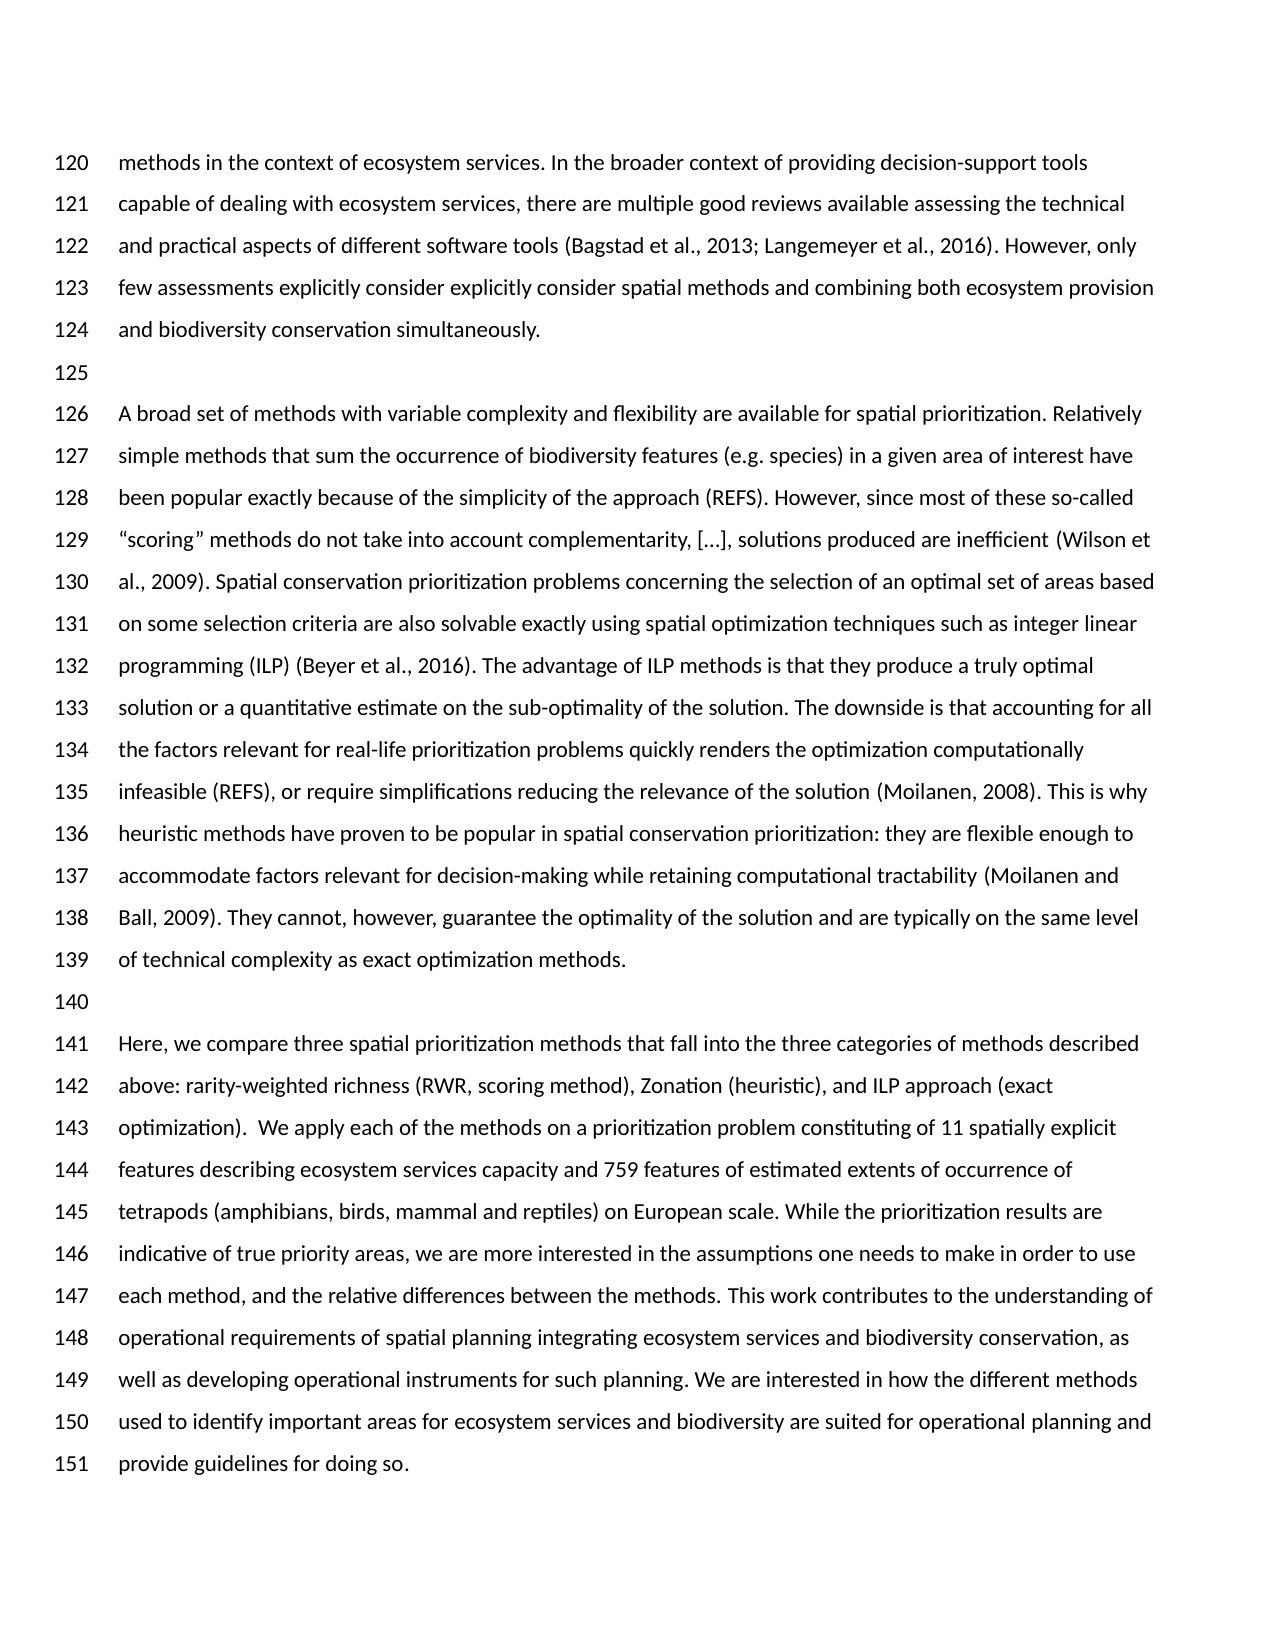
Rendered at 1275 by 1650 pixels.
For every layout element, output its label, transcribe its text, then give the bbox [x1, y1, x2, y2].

text A broad set of methods with variable complexity and flexibility are available for spatial prioritization. Relatively simple methods that sum the occurrence of biodiversity features (e.g. species) in a given area of interest have been popular exactly because of the simplicity of the approach (REFS). However, since most of these so-called “scoring” methods do not take into account complementarity, […], solutions produced are inefficient (Wilson et al., 2009)⁠. Spatial conservation prioritization problems concerning the selection of an optimal set of areas based on some selection criteria are also solvable exactly using spatial optimization techniques such as integer linear programming (ILP) (Beyer et al., 2016)⁠. The advantage of ILP methods is that they produce a truly optimal solution or a quantitative estimate on the sub-optimality of the solution. The downside is that accounting for all the factors relevant for real-life prioritization problems quickly renders the optimization computationally infeasible (REFS), or require simplifications reducing the relevance of the solution (Moilanen, 2008)⁠. This is why heuristic methods have proven to be popular in spatial conservation prioritization: they are flexible enough to accommodate factors relevant for decision-making while retaining computational tractability (Moilanen and Ball, 2009)⁠. They cannot, however, guarantee the optimality of the solution and are typically on the same level of technical complexity as exact optimization methods. [118, 399, 1157, 973]
text Here, we compare three spatial prioritization methods that fall into the three categories of methods described above: rarity-weighted richness (RWR, scoring method), Zonation (heuristic), and ILP approach (exact optimization). We apply each of the methods on a prioritization problem constituting of 11 spatially explicit features describing ecosystem services capacity and 759 features of estimated extents of occurrence of tetrapods (amphibians, birds, mammal and reptiles) on European scale. While the prioritization results are indicative of true priority areas, we are more interested in the assumptions one needs to make in order to use each method, and the relative differences between the methods. This work contributes to the understanding of operational requirements of spatial planning integrating ecosystem services and biodiversity conservation, as well as developing operational instruments for such planning. We are interested in how the different methods used to identify important areas for ecosystem services and biodiversity are suited for operational planning and provide guidelines for doing so. [118, 1029, 1157, 1477]
text methods in the context of ecosystem services. In the broader context of providing decision-support tools capable of dealing with ecosystem services, there are multiple good reviews available assessing the technical and practical aspects of different software tools (Bagstad et al., 2013; Langemeyer et al., 2016)⁠. However, only few assessments explicitly consider explicitly consider spatial methods and combining both ecosystem provision and biodiversity conservation simultaneously. [118, 148, 1157, 343]
